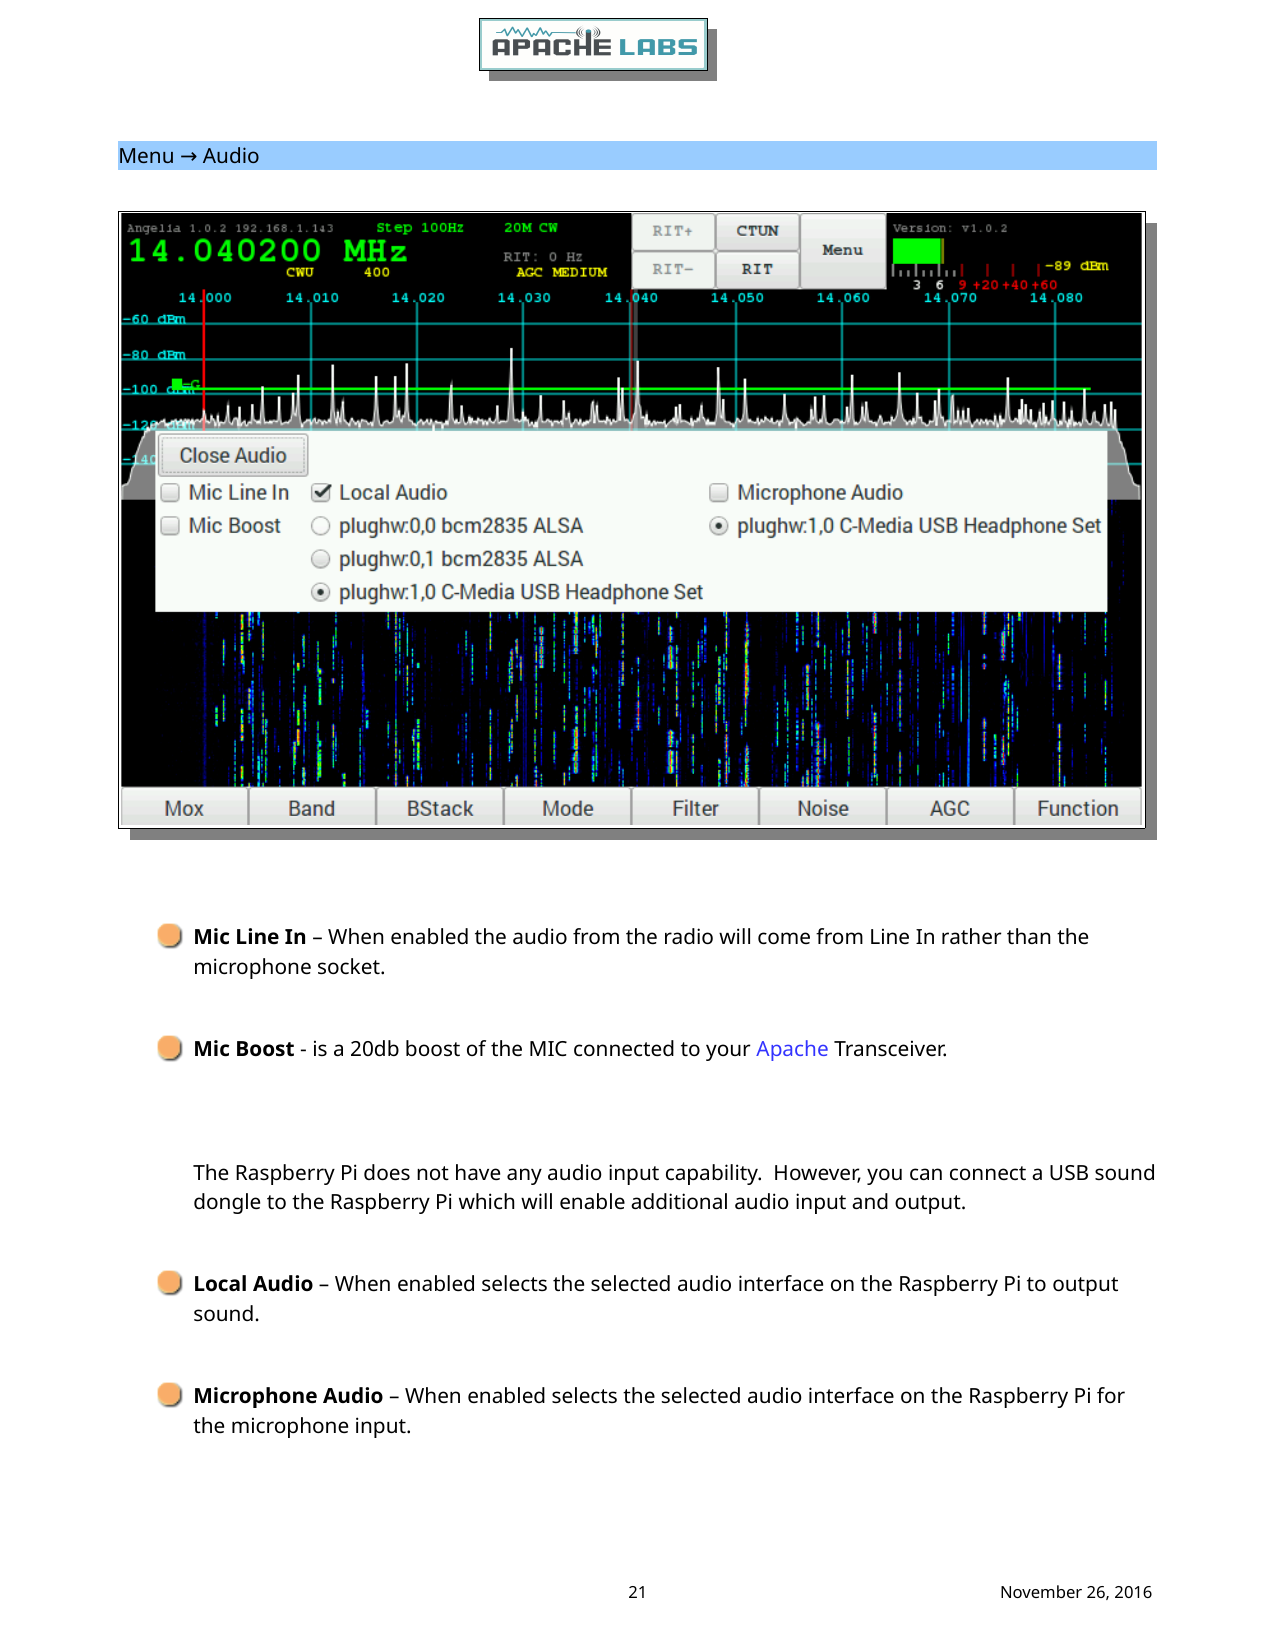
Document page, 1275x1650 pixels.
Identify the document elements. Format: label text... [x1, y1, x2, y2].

picture [156, 1269, 185, 1298]
picture [156, 922, 185, 951]
picture [156, 1381, 185, 1410]
list Microphone Audio – When enabled selects the selected audio interface on the Raspberry Pi for the microphone input. [156, 1381, 1157, 1439]
list Mic Boost - is a 20db boost of the MIC connected to your Apache Transceiver. [185, 1034, 1157, 1064]
picture [156, 1034, 185, 1064]
picture [121, 213, 1142, 825]
picture [482, 21, 704, 68]
list The Raspberry Pi does not have any audio input capability. However, you can connect a USB sound dongle to the Raspberry Pi which will enable additional audio input and output. [156, 1158, 1157, 1215]
subtitle Menu → Audio [118, 141, 1157, 170]
list Mic Line In – When enabled the audio from the radio will come from Line In rather than the microphone socket. [156, 922, 1157, 980]
list Local Audio – When enabled selects the selected audio interface on the Raspberry Pi to output sound. [156, 1269, 1157, 1327]
